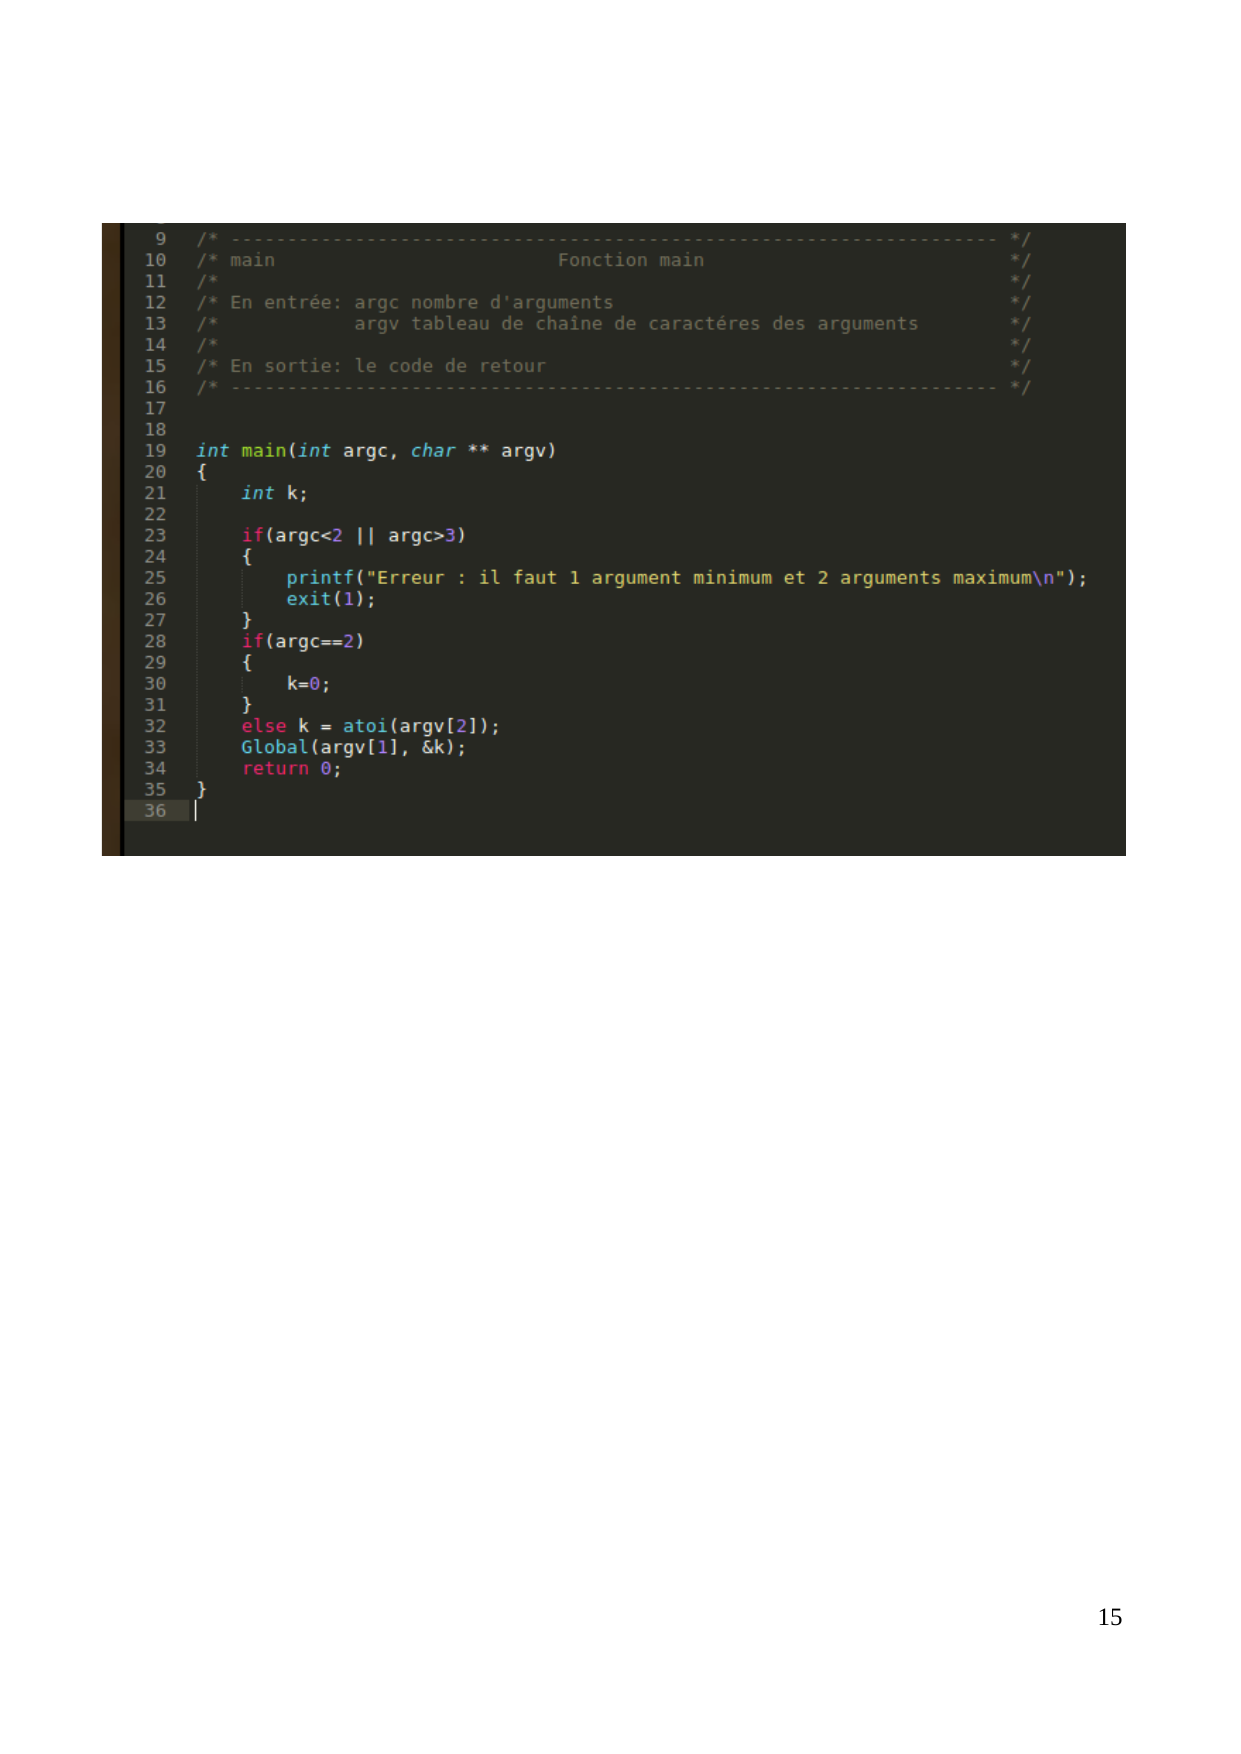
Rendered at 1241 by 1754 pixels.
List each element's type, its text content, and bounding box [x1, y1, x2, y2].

picture [649, 223, 852, 856]
text 15 [118, 1602, 1122, 1631]
